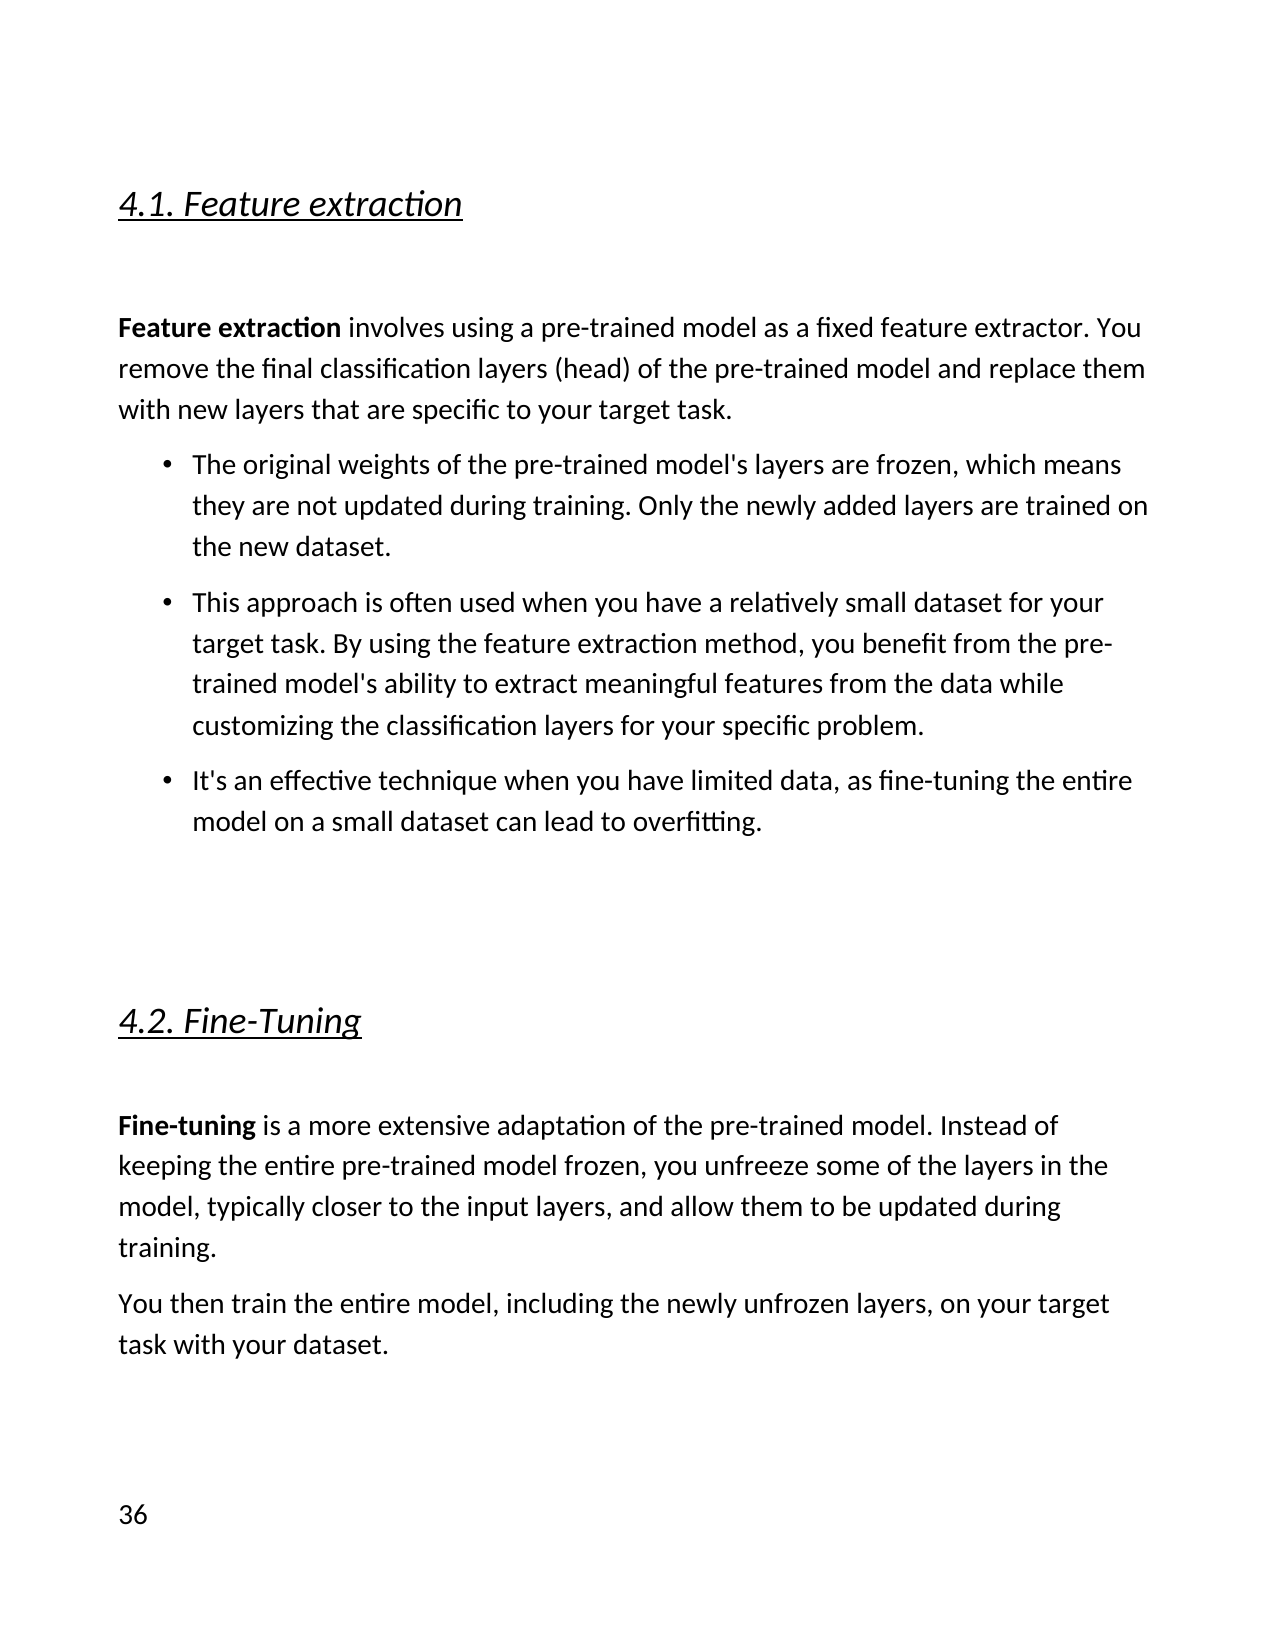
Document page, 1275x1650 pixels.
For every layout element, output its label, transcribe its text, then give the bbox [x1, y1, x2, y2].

list It's an effective technique when you have limited data, as fine-tuning the entire model on a small dataset can lead to overfitting. [162, 762, 1157, 839]
text Feature extraction involves using a pre-trained model as a fixed feature extractor. You remove the final classification layers (head) of the pre-trained model and replace them with new layers that are specific to your target task. [118, 309, 1157, 426]
text You then train the entire model, including the newly unfrozen layers, on your target task with your dataset. [118, 1285, 1157, 1361]
list The original weights of the pre-trained model's layers are frozen, which means they are not updated during training. Only the newly added layers are trained on the new dataset. [162, 446, 1157, 564]
text Fine-tuning is a more extensive adaptation of the pre-trained model. Instead of keeping the entire pre-trained model frozen, you unfreeze some of the layers in the model, typically closer to the input layers, and allow them to be updated during training. [118, 1107, 1157, 1265]
subtitle 4.1. Feature extraction [118, 180, 1157, 226]
list This approach is often used when you have a relatively small dataset for your target task. By using the feature extraction method, you benefit from the pre-trained model's ability to extract meaningful features from the data while customizing the classification layers for your specific problem. [162, 584, 1157, 742]
subtitle 4.2. Fine-Tuning [118, 997, 1157, 1043]
